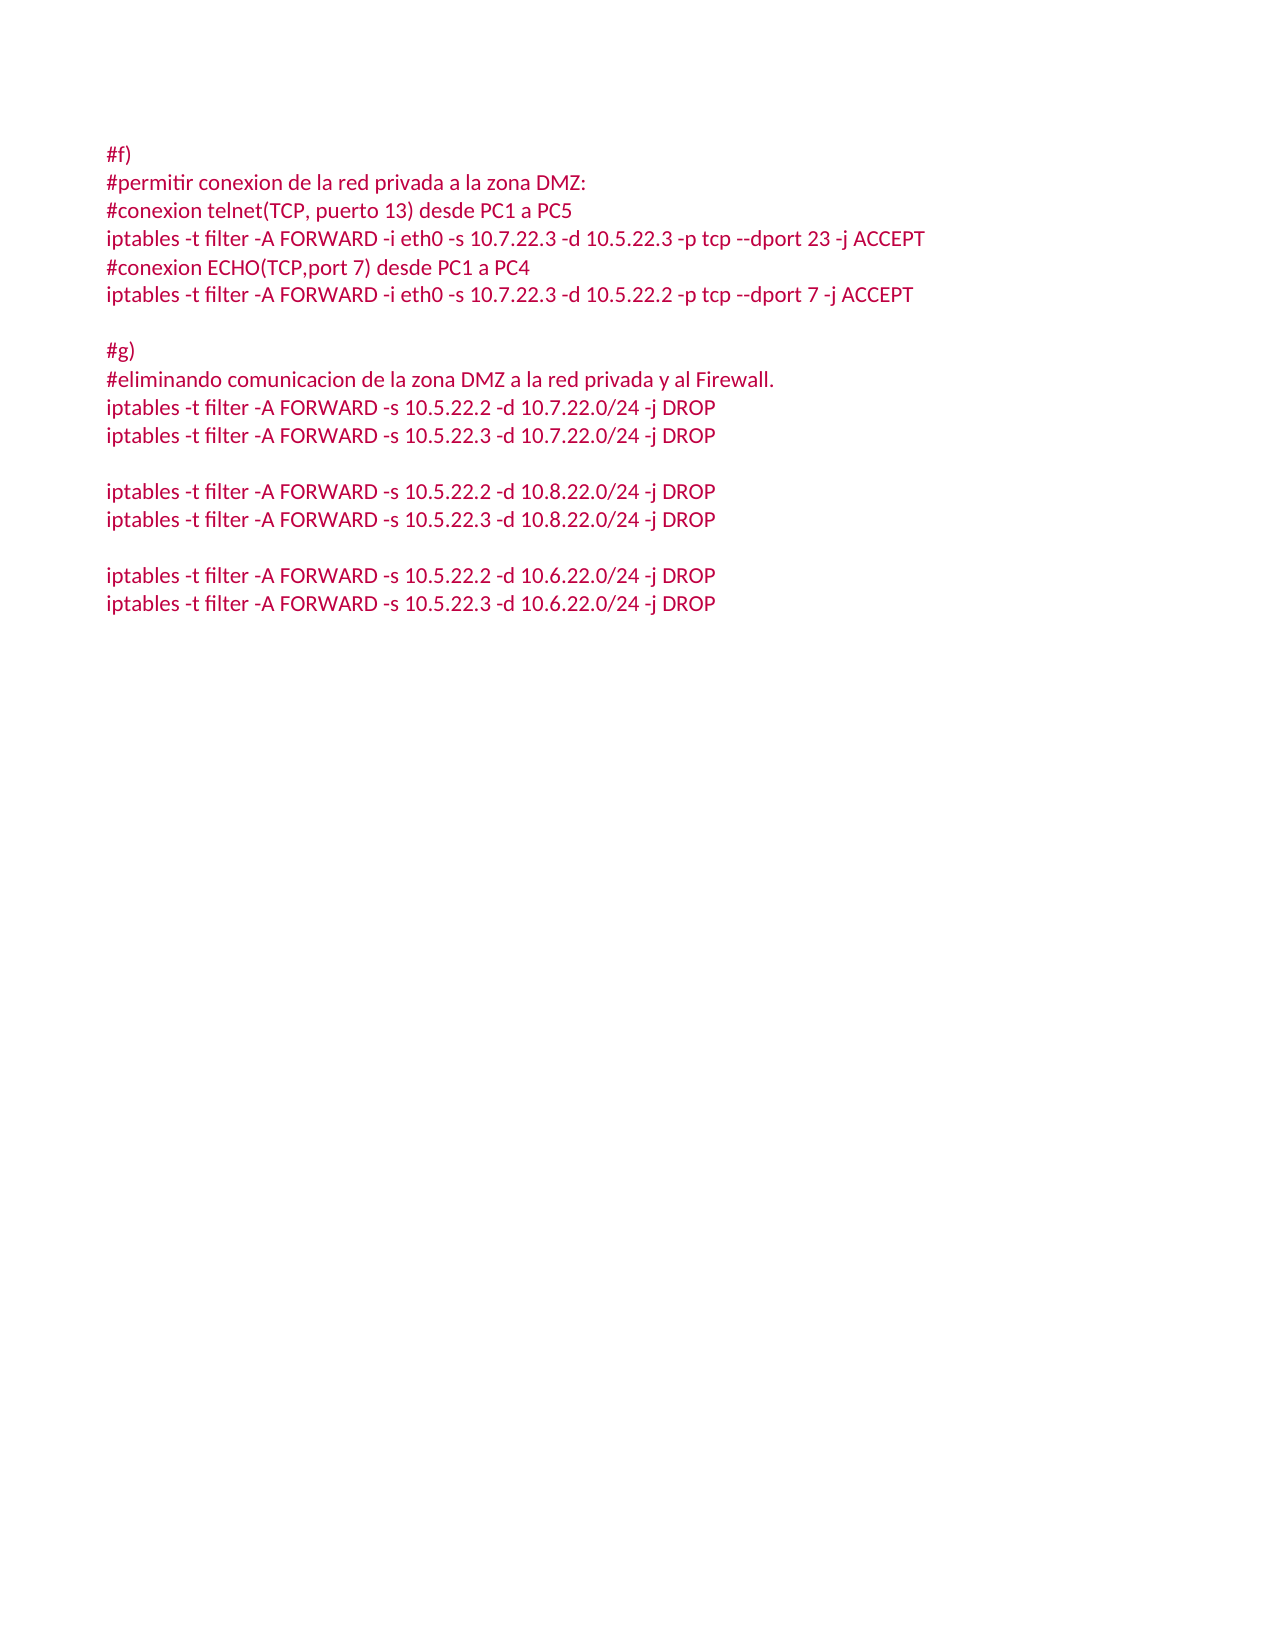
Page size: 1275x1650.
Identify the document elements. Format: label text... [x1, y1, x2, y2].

text #conexion ECHO(TCP,port 7) desde PC1 a PC4 [106, 253, 1167, 281]
text iptables -t filter -A FORWARD -s 10.5.22.3 -d 10.6.22.0/24 -j DROP [106, 589, 1167, 617]
text iptables -t filter -A FORWARD -s 10.5.22.2 -d 10.8.22.0/24 -j DROP [106, 477, 1167, 505]
text iptables -t filter -A FORWARD -s 10.5.22.2 -d 10.7.22.0/24 -j DROP [106, 393, 1167, 421]
text #conexion telnet(TCP, puerto 13) desde PC1 a PC5 [106, 197, 1167, 224]
text #eliminando comunicacion de la zona DMZ a la red privada y al Firewall. [106, 365, 1167, 393]
text #f) [106, 141, 1167, 168]
text iptables -t filter -A FORWARD -s 10.5.22.3 -d 10.7.22.0/24 -j DROP [106, 421, 1167, 449]
text iptables -t filter -A FORWARD -s 10.5.22.3 -d 10.8.22.0/24 -j DROP [106, 505, 1167, 533]
text #g) [106, 337, 1167, 365]
text iptables -t filter -A FORWARD -i eth0 -s 10.7.22.3 -d 10.5.22.3 -p tcp --dport 23 -j ACCEPT [106, 224, 1167, 253]
text iptables -t filter -A FORWARD -i eth0 -s 10.7.22.3 -d 10.5.22.2 -p tcp --dport 7 -j ACCEPT [106, 281, 1167, 309]
text iptables -t filter -A FORWARD -s 10.5.22.2 -d 10.6.22.0/24 -j DROP [106, 561, 1167, 589]
text #permitir conexion de la red privada a la zona DMZ: [106, 168, 1167, 197]
